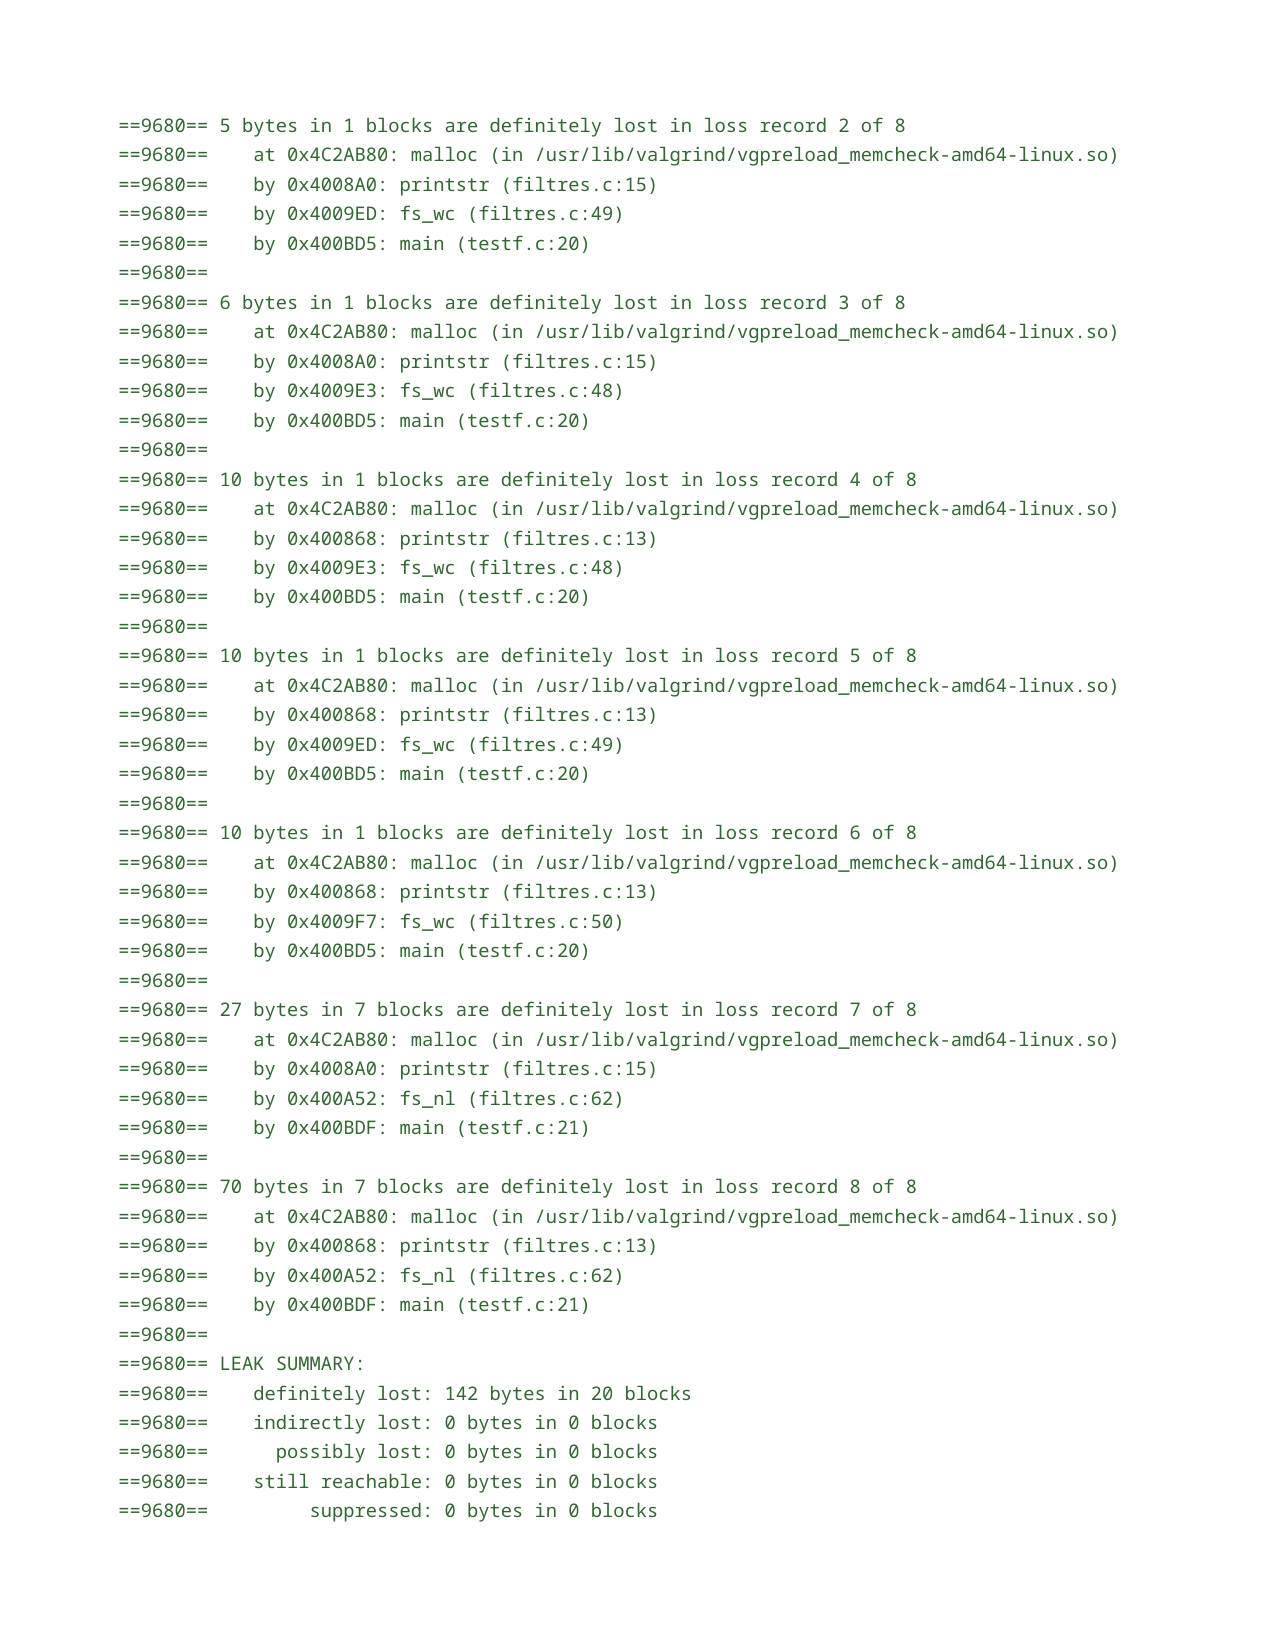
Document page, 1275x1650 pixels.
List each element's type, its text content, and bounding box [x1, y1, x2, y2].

text ==9680== at 0x4C2AB80: malloc (in /usr/lib/valgrind/vgpreload_memcheck-amd64-linux.so) [118, 678, 1157, 696]
text ==9680== LEAK SUMMARY: [118, 1356, 1157, 1374]
text ==9680== 10 bytes in 1 blocks are definitely lost in loss record 4 of 8 [118, 472, 1157, 489]
text ==9680== 27 bytes in 7 blocks are definitely lost in loss record 7 of 8 [118, 1002, 1157, 1020]
text ==9680== by 0x400BD5: main (testf.c:20) [118, 767, 1157, 784]
text ==9680== by 0x4009E3: fs_wc (filtres.c:48) [118, 383, 1157, 401]
text ==9680== 5 bytes in 1 blocks are definitely lost in loss record 2 of 8 [118, 118, 1157, 136]
text ==9680== by 0x400A52: fs_nl (filtres.c:62) [118, 1268, 1157, 1286]
text ==9680== by 0x4008A0: printstr (filtres.c:15) [118, 177, 1157, 195]
text ==9680== by 0x4009ED: fs_wc (filtres.c:49) [118, 207, 1157, 224]
text ==9680== by 0x4009ED: fs_wc (filtres.c:49) [118, 737, 1157, 755]
text ==9680== [118, 796, 1157, 814]
text ==9680== by 0x4009F7: fs_wc (filtres.c:50) [118, 914, 1157, 932]
text ==9680== still reachable: 0 bytes in 0 blocks [118, 1474, 1157, 1492]
text ==9680== at 0x4C2AB80: malloc (in /usr/lib/valgrind/vgpreload_memcheck-amd64-linux.so) [118, 855, 1157, 873]
text ==9680== by 0x400BDF: main (testf.c:21) [118, 1297, 1157, 1315]
text ==9680== 10 bytes in 1 blocks are definitely lost in loss record 6 of 8 [118, 826, 1157, 843]
text ==9680== [118, 973, 1157, 991]
text ==9680== by 0x400868: printstr (filtres.c:13) [118, 1238, 1157, 1256]
text ==9680== at 0x4C2AB80: malloc (in /usr/lib/valgrind/vgpreload_memcheck-amd64-linux.so) [118, 1209, 1157, 1227]
text ==9680== [118, 619, 1157, 637]
text ==9680== at 0x4C2AB80: malloc (in /usr/lib/valgrind/vgpreload_memcheck-amd64-linux.so) [118, 1032, 1157, 1050]
text ==9680== by 0x400A52: fs_nl (filtres.c:62) [118, 1091, 1157, 1109]
text ==9680== by 0x400BD5: main (testf.c:20) [118, 943, 1157, 961]
text ==9680== by 0x400BD5: main (testf.c:20) [118, 236, 1157, 254]
text ==9680== at 0x4C2AB80: malloc (in /usr/lib/valgrind/vgpreload_memcheck-amd64-linux.so) [118, 501, 1157, 519]
text ==9680== 70 bytes in 7 blocks are definitely lost in loss record 8 of 8 [118, 1179, 1157, 1197]
text ==9680== by 0x400BD5: main (testf.c:20) [118, 590, 1157, 607]
text ==9680== by 0x400868: printstr (filtres.c:13) [118, 884, 1157, 902]
text ==9680== by 0x4008A0: printstr (filtres.c:15) [118, 354, 1157, 372]
text ==9680== by 0x400868: printstr (filtres.c:13) [118, 708, 1157, 725]
text ==9680== by 0x4008A0: printstr (filtres.c:15) [118, 1061, 1157, 1079]
text ==9680== indirectly lost: 0 bytes in 0 blocks [118, 1415, 1157, 1433]
text ==9680== 10 bytes in 1 blocks are definitely lost in loss record 5 of 8 [118, 649, 1157, 666]
text ==9680== [118, 1327, 1157, 1344]
text ==9680== by 0x400868: printstr (filtres.c:13) [118, 531, 1157, 548]
text ==9680== definitely lost: 142 bytes in 20 blocks [118, 1386, 1157, 1403]
text ==9680== 6 bytes in 1 blocks are definitely lost in loss record 3 of 8 [118, 295, 1157, 313]
text ==9680== by 0x400BD5: main (testf.c:20) [118, 413, 1157, 431]
text ==9680== suppressed: 0 bytes in 0 blocks [118, 1504, 1157, 1521]
text ==9680== possibly lost: 0 bytes in 0 blocks [118, 1445, 1157, 1462]
text ==9680== [118, 442, 1157, 460]
text ==9680== at 0x4C2AB80: malloc (in /usr/lib/valgrind/vgpreload_memcheck-amd64-linux.so) [118, 148, 1157, 165]
text ==9680== [118, 266, 1157, 283]
text ==9680== at 0x4C2AB80: malloc (in /usr/lib/valgrind/vgpreload_memcheck-amd64-linux.so) [118, 324, 1157, 342]
text ==9680== by 0x400BDF: main (testf.c:21) [118, 1120, 1157, 1138]
text ==9680== [118, 1150, 1157, 1168]
text ==9680== by 0x4009E3: fs_wc (filtres.c:48) [118, 560, 1157, 578]
